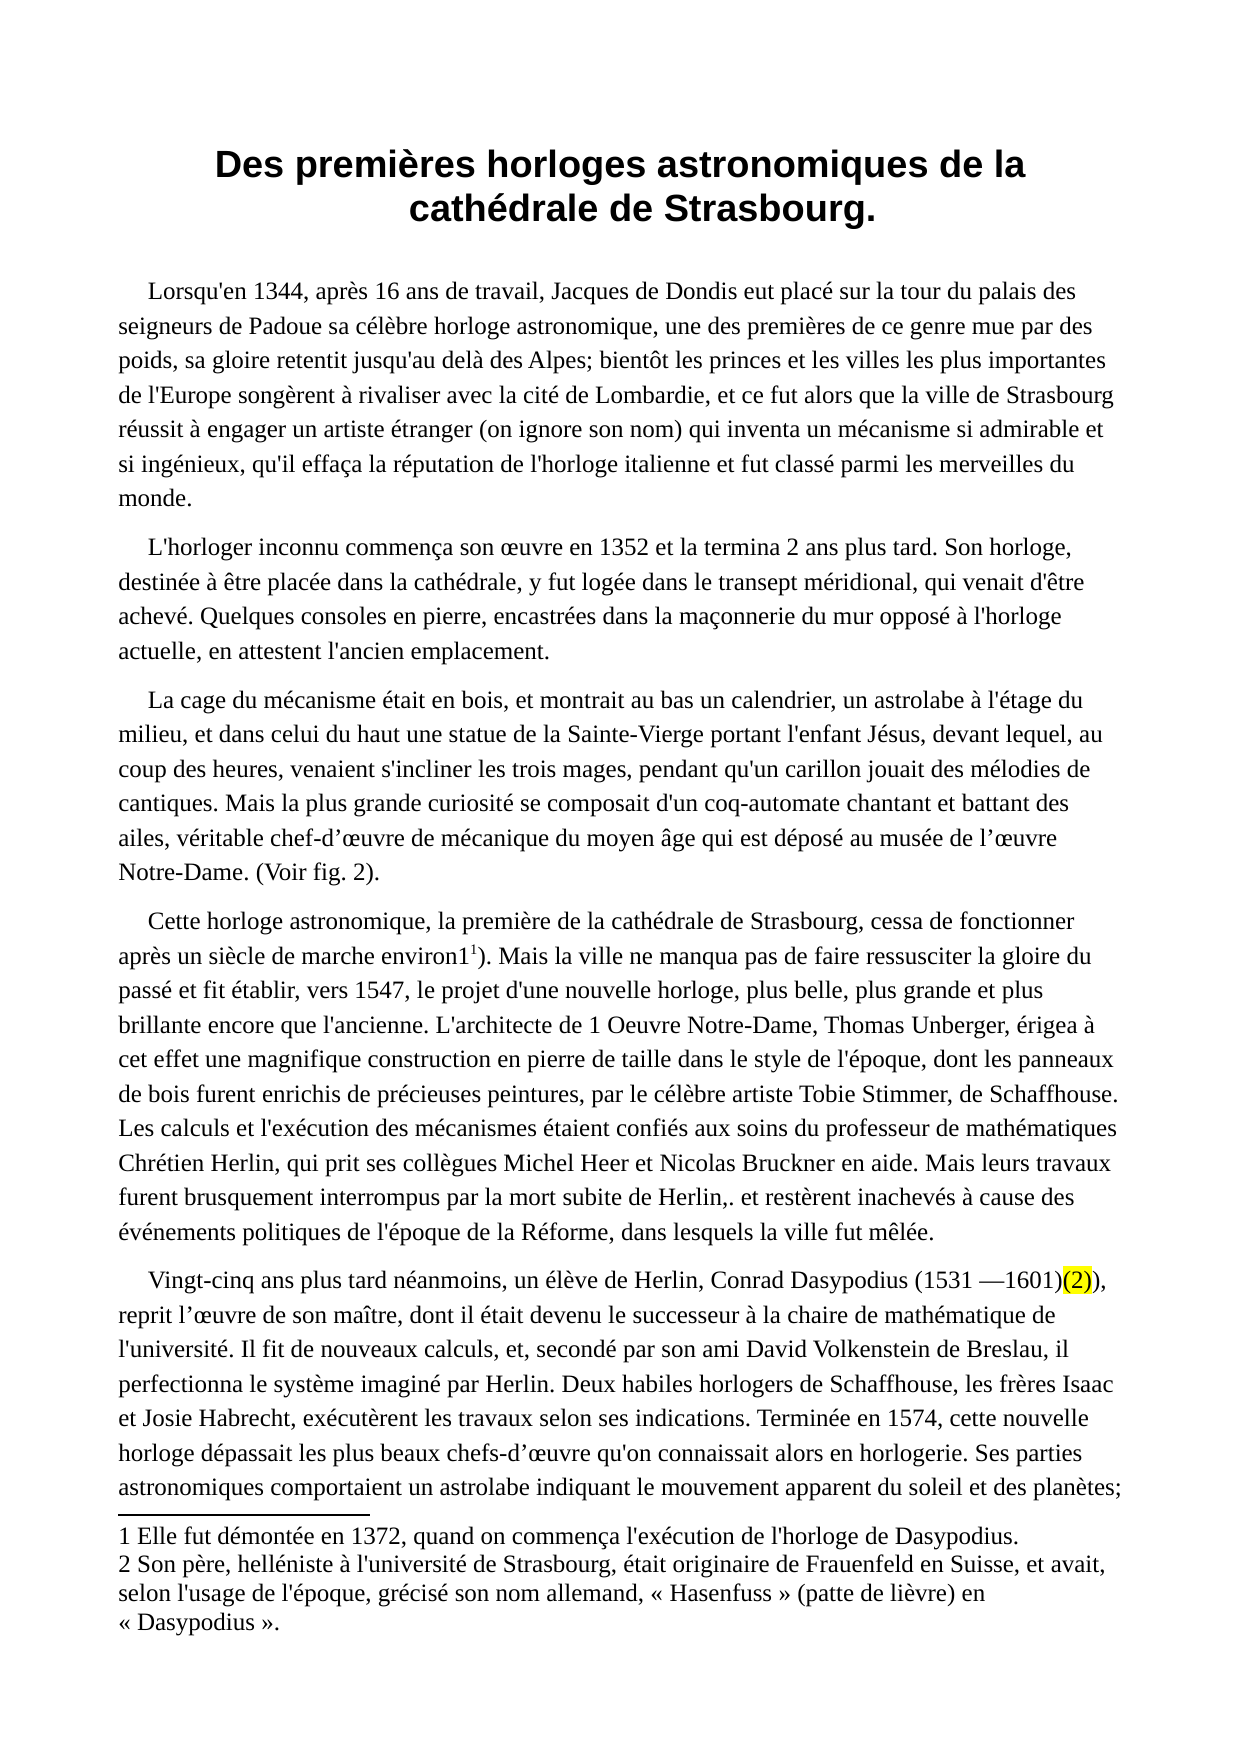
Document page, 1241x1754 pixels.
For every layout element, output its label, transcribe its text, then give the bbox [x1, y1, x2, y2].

text L'horloger inconnu commença son œuvre en 1352 et la termina 2 ans plus tard. Son horloge, destinée à être placée dans la cathédrale, y fut logée dans le transept méridional, qui venait d'être achevé. Quelques consoles en pierre, encastrées dans la maçonnerie du mur opposé à l'horloge actuelle, en attestent l'ancien emplacement. [118, 532, 1122, 664]
text Vingt-cinq ans plus tard néanmoins, un élève de Herlin, Conrad Dasypodius (1531 —1601)(2)), reprit l’œuvre de son maître, dont il était devenu le successeur à la chaire de mathématique de l'université. Il fit de nouveaux calculs, et, secondé par son ami David Volkenstein de Breslau, il perfectionna le système imaginé par Herlin. Deux habiles horlogers de Schaffhouse, les frères Isaac et Josie Habrecht, exécutèrent les travaux selon ses indications. Terminée en 1574, cette nouvelle horloge dépassait les plus beaux chefs-d’œuvre qu'on connaissait alors en horlogerie. Ses parties astronomiques comportaient un astrolabe indiquant le mouvement apparent du soleil et des planètes; [118, 1266, 1122, 1501]
text Lorsqu'en 1344, après 16 ans de travail, Jacques de Dondis eut placé sur la tour du palais des seigneurs de Padoue sa célèbre horloge astronomique, une des premières de ce genre mue par des poids, sa gloire retentit jusqu'au delà des Alpes; bientôt les princes et les villes les plus importantes de l'Europe songèrent à rivaliser avec la cité de Lombardie, et ce fut alors que la ville de Strasbourg réussit à engager un artiste étranger (on ignore son nom) qui inventa un mécanisme si admirable et si ingénieux, qu'il effaça la réputation de l'horloge italienne et fut classé parmi les merveilles du monde. [118, 276, 1122, 512]
text Elle fut démontée en 1372, quand on commença l'exécution de l'horloge de Dasypodius. [118, 1521, 1122, 1549]
text 2 Son père, helléniste à l'université de Strasbourg, était originaire de Frauenfeld en Suisse, et avait, selon l'usage de l'époque, grécisé son nom allemand, « Hasenfuss » (patte de lièvre) en « Dasypodius ». [118, 1549, 1122, 1636]
text Cette horloge astronomique, la première de la cathédrale de Strasbourg, cessa de fonctionner après un siècle de marche environ1). Mais la ville ne manqua pas de faire ressusciter la gloire du passé et fit établir, vers 1547, le projet d'une nouvelle horloge, plus belle, plus grande et plus brillante encore que l'ancienne. L'architecte de 1 Oeuvre Notre-Dame, Thomas Unberger, érigea à cet effet une magnifique construction en pierre de taille dans le style de l'époque, dont les panneaux de bois furent enrichis de précieuses peintures, par le célèbre artiste Tobie Stimmer, de Schaffhouse. Les calculs et l'exécution des mécanismes étaient confiés aux soins du professeur de mathématiques Chrétien Herlin, qui prit ses collègues Michel Heer et Nicolas Bruckner en aide. Mais leurs travaux furent brusquement interrompus par la mort subite de Herlin,. et restèrent inachevés à cause des événements politiques de l'époque de la Réforme, dans lesquels la ville fut mêlée. [118, 906, 1122, 1245]
text La cage du mécanisme était en bois, et montrait au bas un calendrier, un astrolabe à l'étage du milieu, et dans celui du haut une statue de la Sainte-Vierge portant l'enfant Jésus, devant lequel, au coup des heures, venaient s'incliner les trois mages, pendant qu'un carillon jouait des mélodies de cantiques. Mais la plus grande curiosité se composait d'un coq-automate chantant et battant des ailes, véritable chef-d’œuvre de mécanique du moyen âge qui est déposé au musée de l’œuvre Notre-Dame. (Voir fig. 2). [118, 685, 1122, 886]
subtitle Des premières horloges astronomiques de la cathédrale de Strasbourg. [118, 142, 1122, 229]
